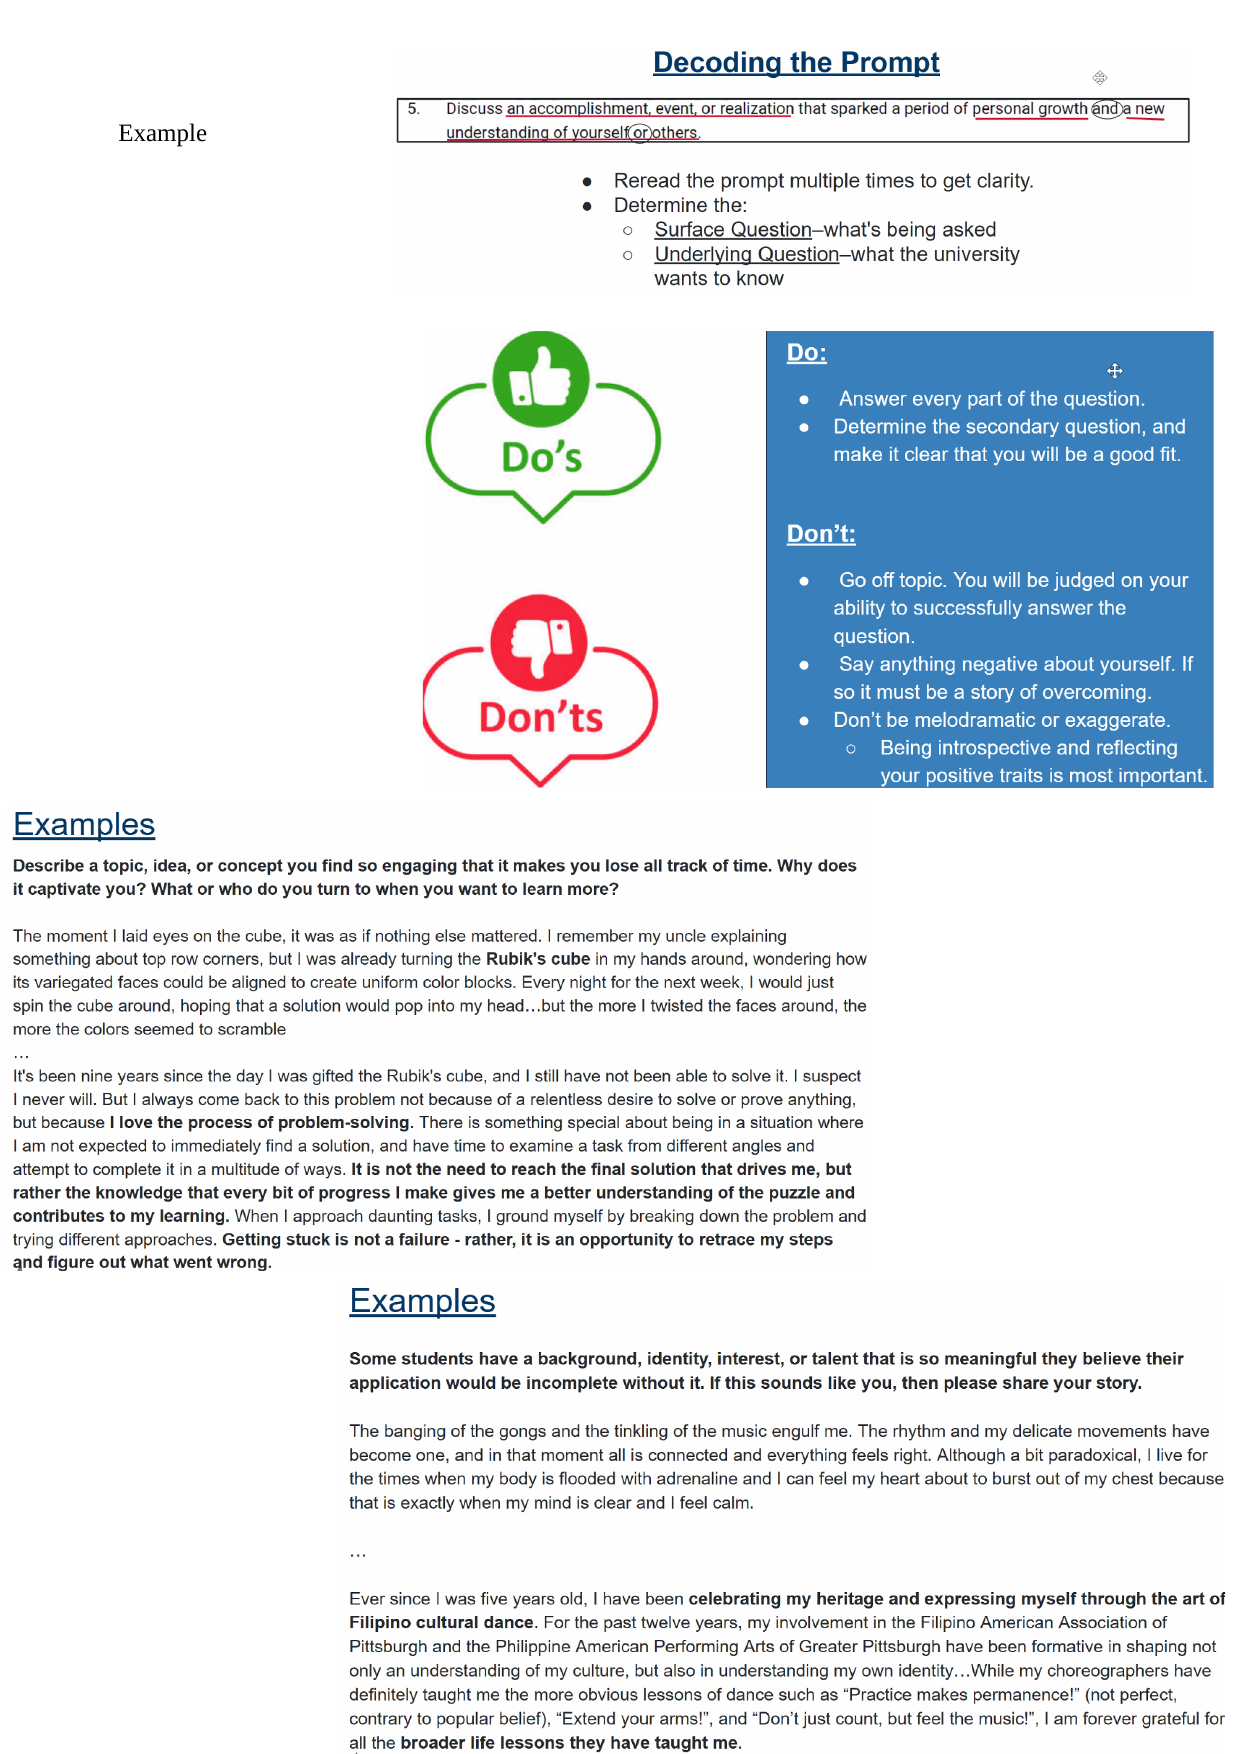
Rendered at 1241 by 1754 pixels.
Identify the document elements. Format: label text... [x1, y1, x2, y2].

picture [338, 1279, 1225, 1754]
text Example [118, 118, 393, 147]
picture [3, 803, 876, 1271]
picture [393, 46, 1192, 298]
picture [422, 331, 1214, 788]
